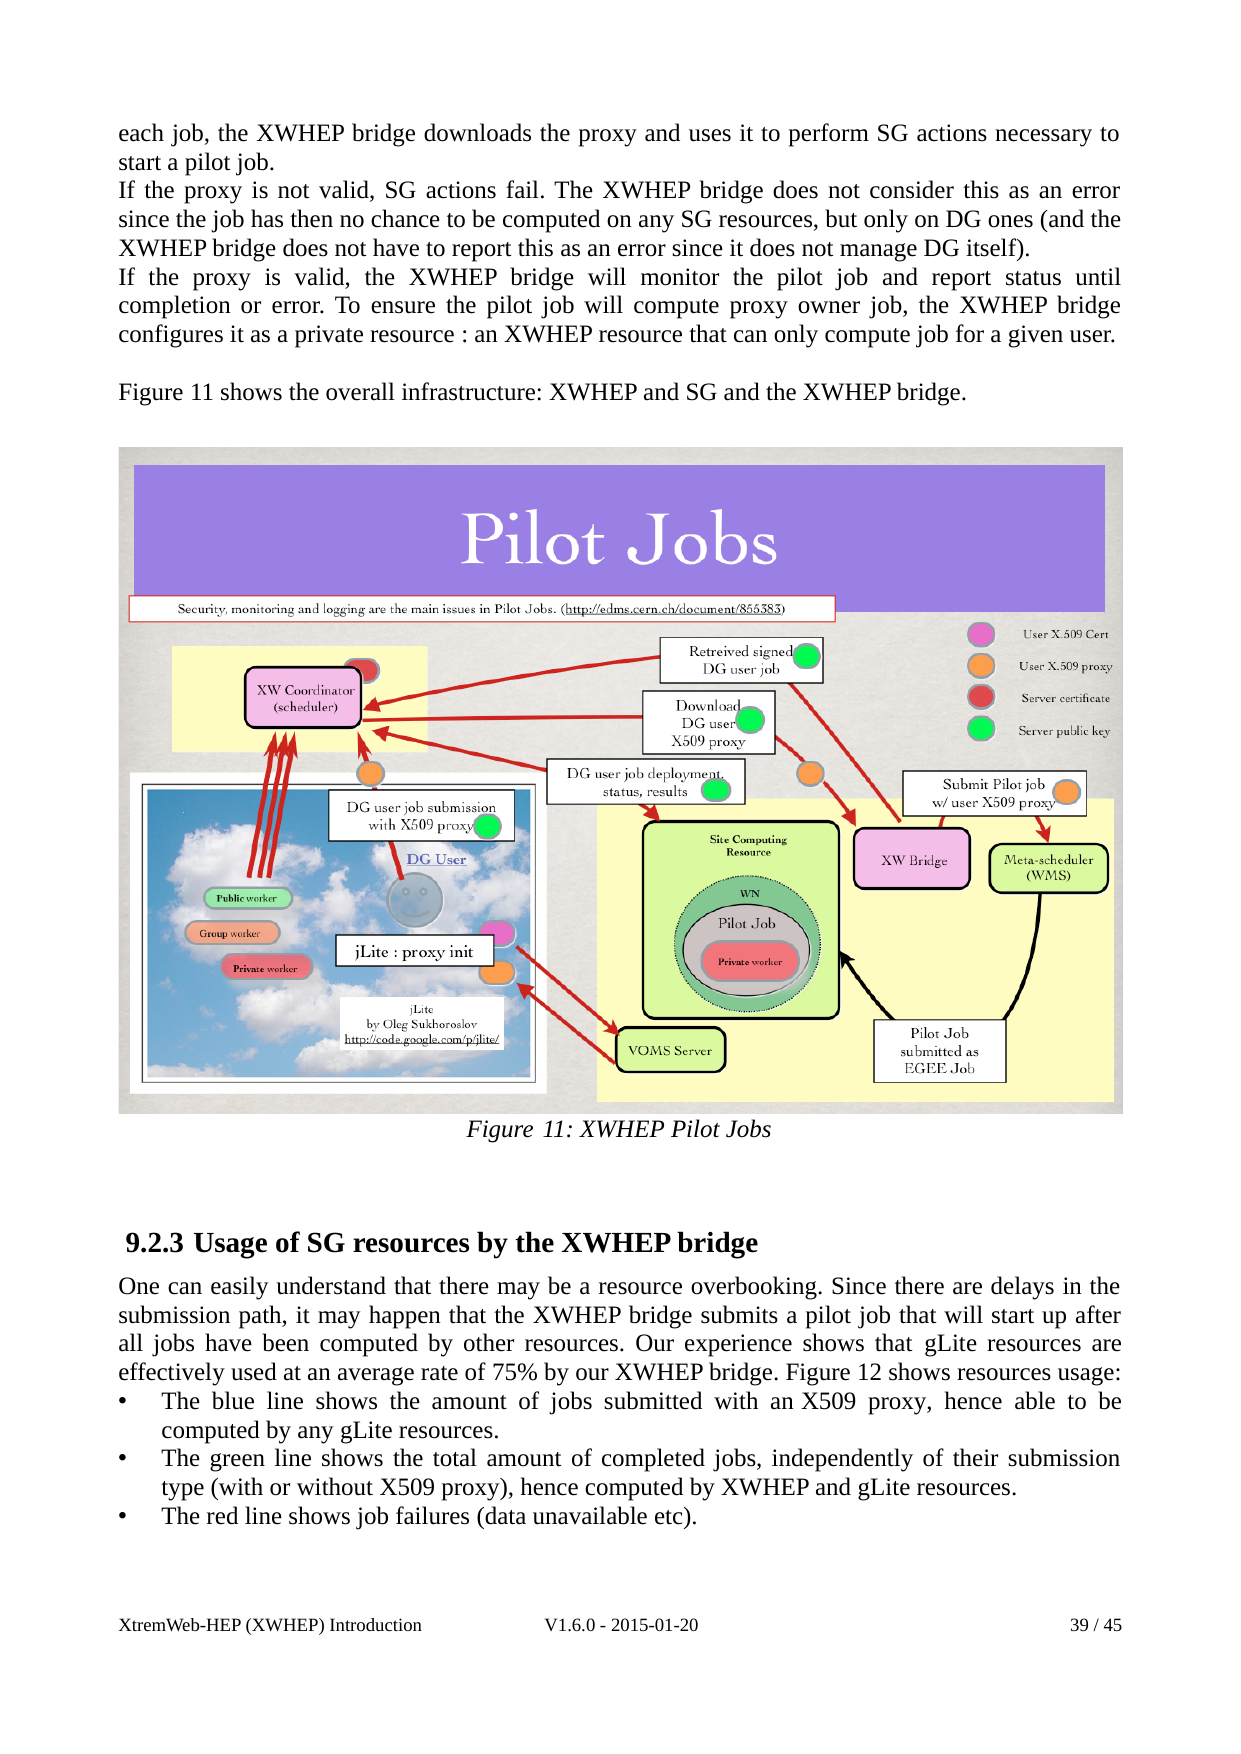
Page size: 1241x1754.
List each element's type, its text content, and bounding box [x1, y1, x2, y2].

text If the proxy is not valid, SG actions fail. The XWHEP bridge does not consider this as an error since the job has then no chance to be computed on any SG resources, but only on DG ones (and the XWHEP bridge does not have to report this as an error since it does not manage DG itself). [118, 176, 1122, 262]
text One can easily understand that there may be a resource overbooking. Since there are delays in the submission path, it may happen that the XWHEP bridge submits a pilot job that will start up after all jobs have been computed by other resources. Our experience shows that gLite resources are effectively used at an average rate of 75% by our XWHEP bridge. Figure 12 shows resources usage: [118, 1271, 1122, 1386]
list The red line shows job failures (data unavailable etc). [118, 1501, 1122, 1530]
text Figure 11: XWHEP Pilot Jobs [118, 1114, 1122, 1142]
picture [118, 447, 1123, 1114]
text Figure 11 shows the overall infrastructure: XWHEP and SG and the XWHEP bridge. [118, 377, 1122, 406]
list The blue line shows the amount of jobs submitted with an X509 proxy, hence able to be computed by any gLite resources. [118, 1386, 1122, 1443]
list The green line shows the total amount of completed jobs, independently of their submission type (with or without X509 proxy), hence computed by XWHEP and gLite resources. [118, 1443, 1122, 1501]
subtitle Usage of SG resources by the XWHEP bridge [118, 1225, 1122, 1258]
text each job, the XWHEP bridge downloads the proxy and uses it to perform SG actions necessary to start a pilot job. [118, 118, 1122, 176]
text If the proxy is valid, the XWHEP bridge will monitor the pilot job and report status until completion or error. To ensure the pilot job will compute proxy owner job, the XWHEP bridge configures it as a private resource : an XWHEP resource that can only compute job for a given user. [118, 262, 1122, 348]
